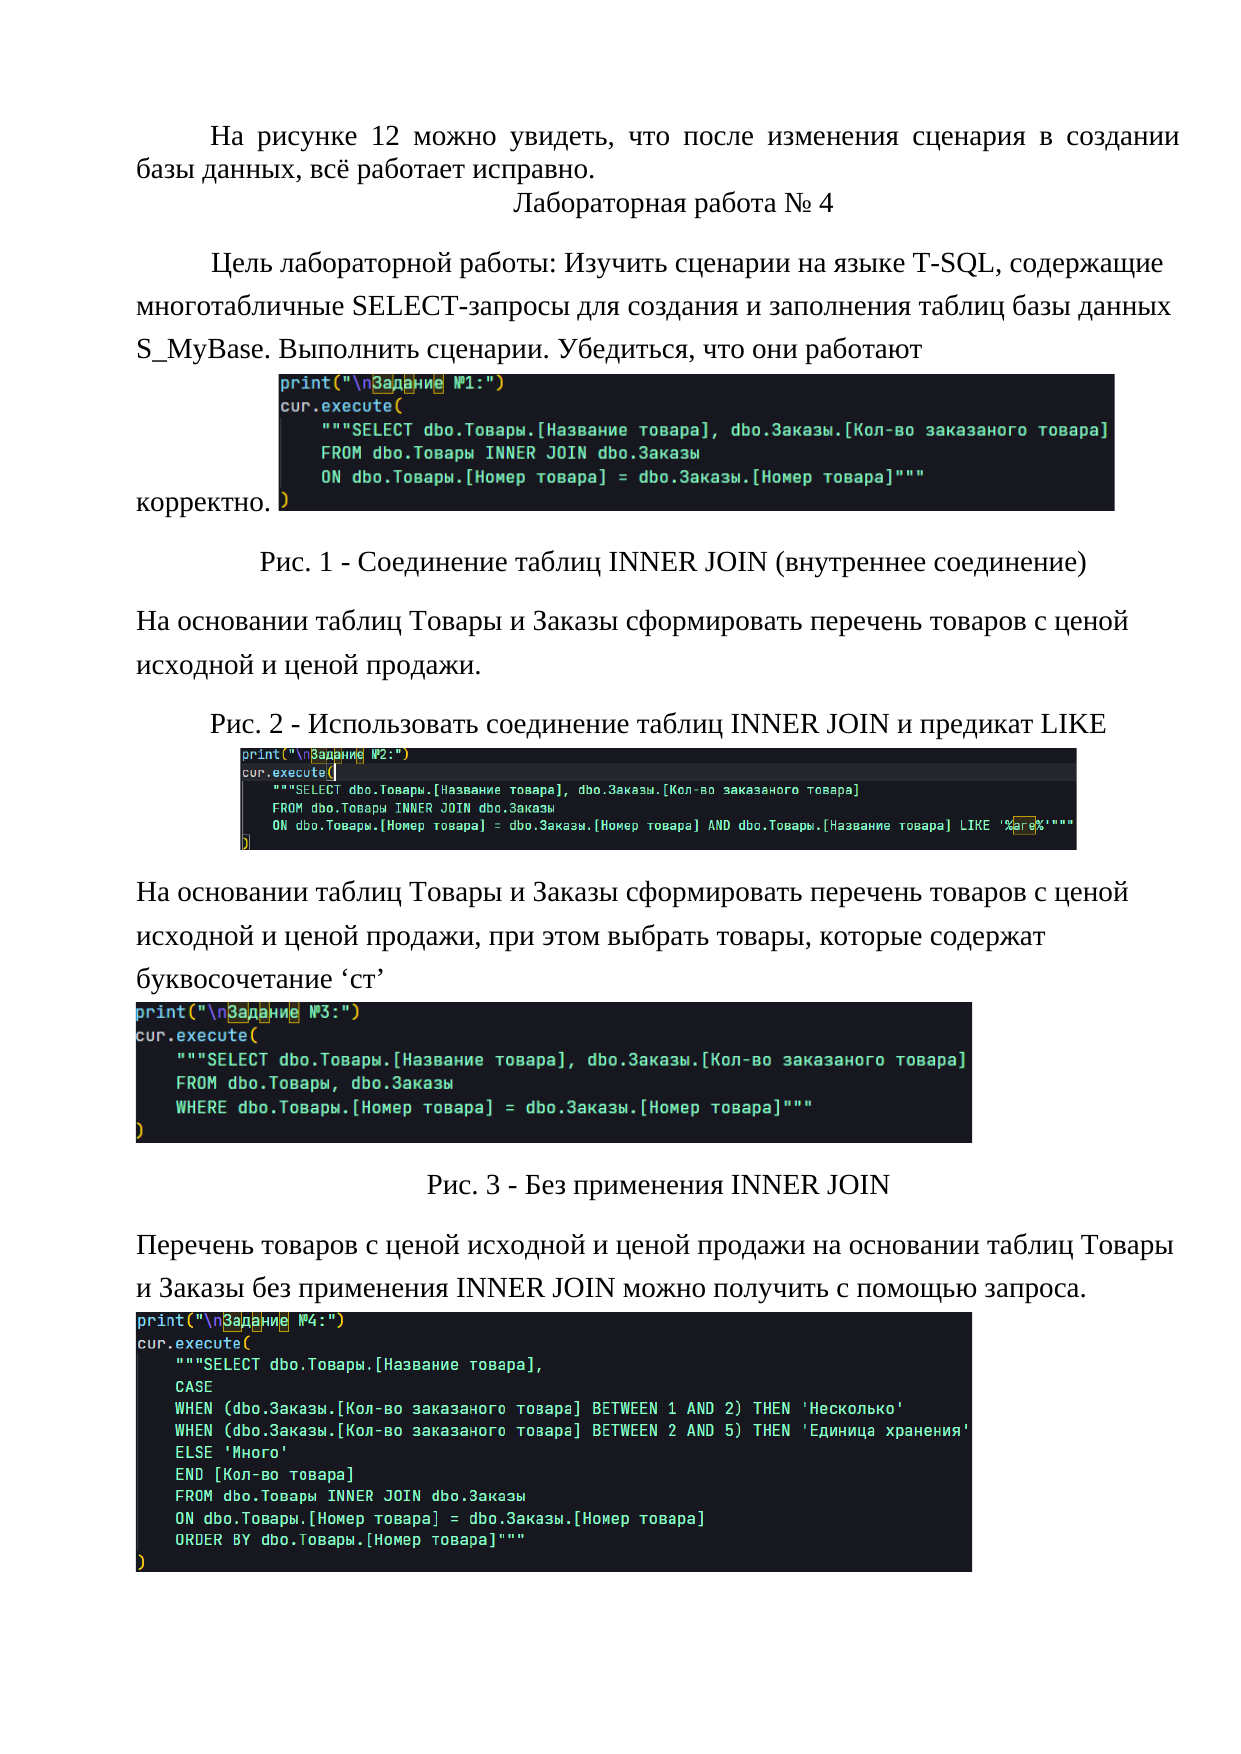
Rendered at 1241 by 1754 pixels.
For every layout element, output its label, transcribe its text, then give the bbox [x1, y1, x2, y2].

picture [240, 748, 1077, 850]
text Лабораторная работа № 4 [136, 185, 1181, 219]
text Рис. 3 - Без применения INNER JOIN [136, 1167, 1181, 1201]
text Рис. 2 - Использовать соединение таблиц INNER JOIN и предикат LIKE [136, 707, 1181, 849]
text Перечень товаров с ценой исходной и ценой продажи на основании таблиц Товары и Заказы без применения INNER JOIN можно получить с помощью запроса. [136, 1227, 1181, 1572]
text На основании таблиц Товары и Заказы сформировать перечень товаров с ценой исходной и ценой продажи. [136, 603, 1181, 680]
text Рис. 1 - Соединение таблиц INNER JOIN (внутреннее соединение) [136, 544, 1181, 577]
text Цель лабораторной работы: Изучить сценарии на языке T-SQL, содержащие многотабличные SELECT-запросы для создания и заполнения таблиц базы данных S_MyBase. Выполнить сценарии. Убедиться, что они работают корректно. [136, 245, 1181, 517]
text На основании таблиц Товары и Заказы сформировать перечень товаров с ценой исходной и ценой продажи, при этом выбрать товары, которые содержат буквосочетание ‘ст’ [136, 874, 1181, 1142]
picture [278, 374, 1115, 511]
picture [135, 1312, 973, 1572]
picture [135, 1002, 973, 1143]
text На рисунке 12 можно увидеть, что после изменения сценария в создании базы данных, всё работает исправно. [136, 118, 1181, 185]
